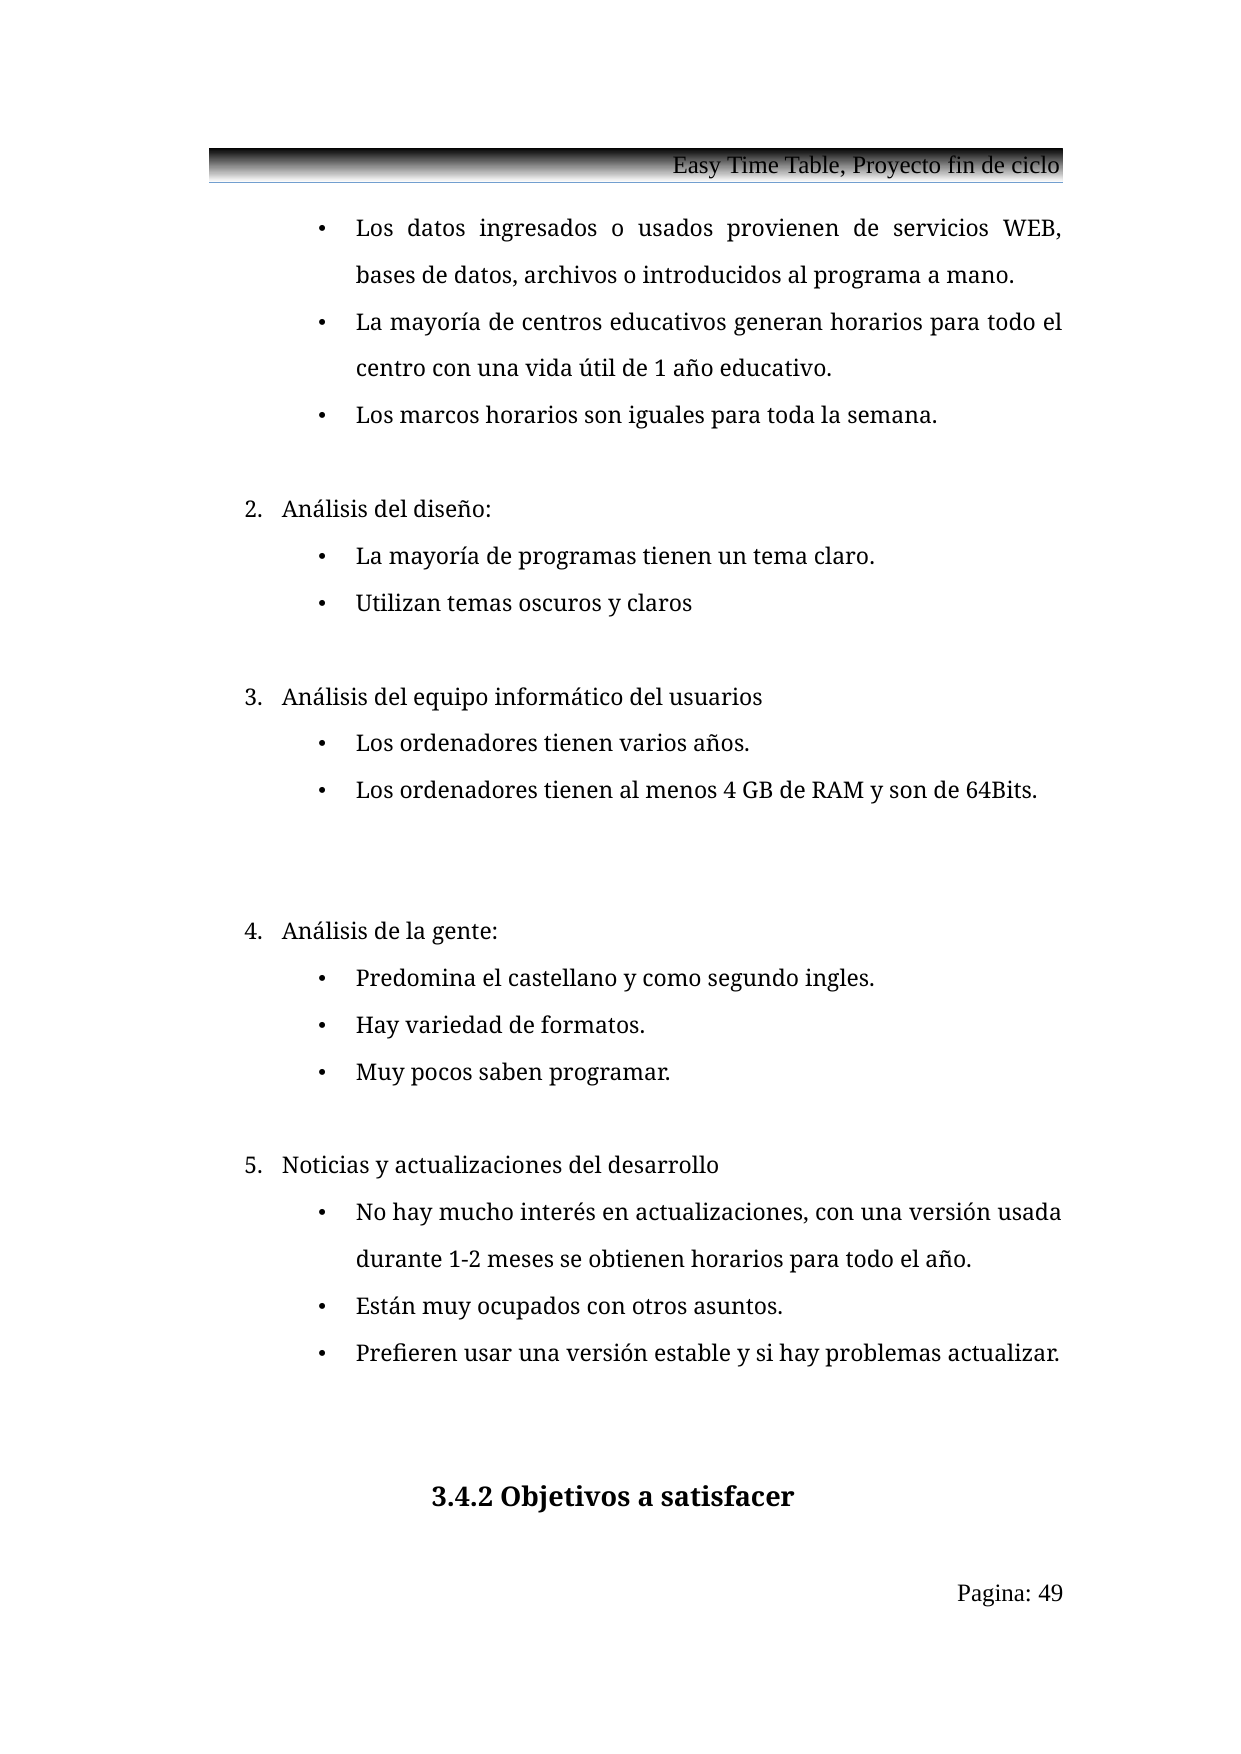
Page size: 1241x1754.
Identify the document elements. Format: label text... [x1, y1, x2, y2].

list Predomina el castellano y como segundo ingles. [318, 962, 1063, 993]
list Los ordenadores tienen varios años. [318, 727, 1063, 759]
list Análisis de la gente: [244, 915, 1063, 946]
list Análisis del equipo informático del usuarios [244, 681, 1063, 712]
list Utilizan temas oscuros y claros [318, 587, 1063, 618]
list Hay variedad de formatos. [318, 1009, 1063, 1040]
text 3.4.2 Objetivos a satisfacer [207, 1477, 1063, 1514]
list Muy pocos saben programar. [318, 1056, 1063, 1087]
list La mayoría de centros educativos generan horarios para todo el centro con una vida útil de 1 año educativo. [318, 306, 1063, 384]
list No hay mucho interés en actualizaciones, con una versión usada durante 1-2 meses se obtienen horarios para todo el año. [318, 1196, 1063, 1274]
list Prefieren usar una versión estable y si hay problemas actualizar. [318, 1337, 1063, 1368]
list Los datos ingresados o usados provienen de servicios WEB, bases de datos, archivos o introducidos al programa a mano. [318, 212, 1063, 290]
list La mayoría de programas tienen un tema claro. [318, 540, 1063, 571]
list Están muy ocupados con otros asuntos. [318, 1290, 1063, 1321]
list Análisis del diseño: [244, 493, 1063, 524]
list Noticias y actualizaciones del desarrollo [244, 1149, 1063, 1181]
list Los marcos horarios son iguales para toda la semana. [318, 399, 1063, 431]
list Los ordenadores tienen al menos 4 GB de RAM y son de 64Bits. [318, 774, 1063, 806]
